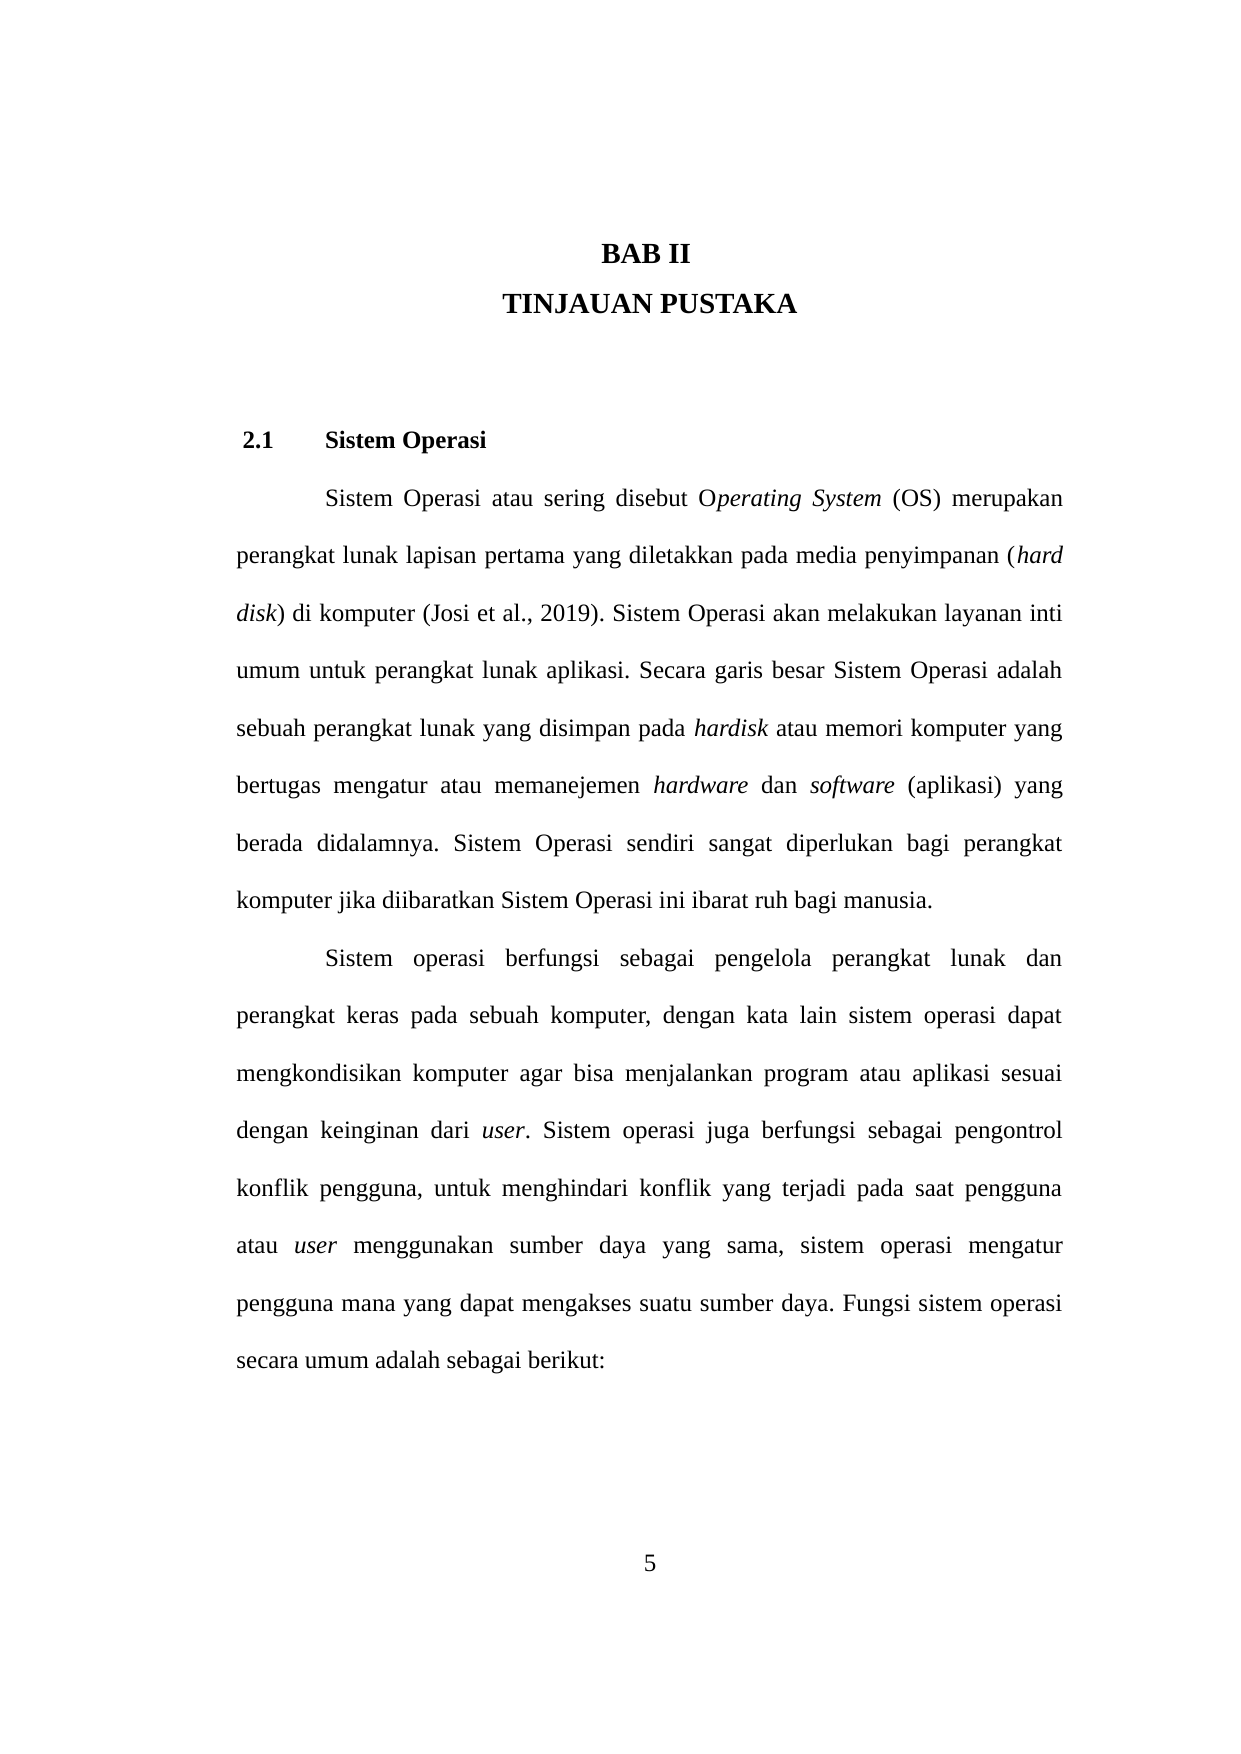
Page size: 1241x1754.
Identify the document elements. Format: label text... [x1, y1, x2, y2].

text Sistem Operasi atau sering disebut Operating System (OS) merupakan perangkat lunak lapisan pertama yang diletakkan pada media penyimpanan (hard disk) di komputer (Josi et al., 2019)⁠. Sistem Operasi akan melakukan layanan inti umum untuk perangkat lunak aplikasi. Secara garis besar Sistem Operasi adalah sebuah perangkat lunak yang disimpan pada hardisk atau memori komputer yang bertugas mengatur atau memanejemen hardware dan software (aplikasi) yang berada didalamnya. Sistem Operasi sendiri sangat diperlukan bagi perangkat komputer jika diibaratkan Sistem Operasi ini ibarat ruh bagi manusia. [236, 483, 1063, 914]
subtitle Sistem Operasi [236, 425, 1063, 454]
subtitle TINJAUAN PUSTAKA [236, 236, 1063, 320]
text Sistem operasi berfungsi sebagai pengelola perangkat lunak dan perangkat keras pada sebuah komputer, dengan kata lain sistem operasi dapat mengkondisikan komputer agar bisa menjalankan program atau aplikasi sesuai dengan keinginan dari user. Sistem operasi juga berfungsi sebagai pengontrol konflik pengguna, untuk menghindari konflik yang terjadi pada saat pengguna atau user menggunakan sumber daya yang sama, sistem operasi mengatur pengguna mana yang dapat mengakses suatu sumber daya. Fungsi sistem operasi secara umum adalah sebagai berikut: [236, 943, 1063, 1374]
